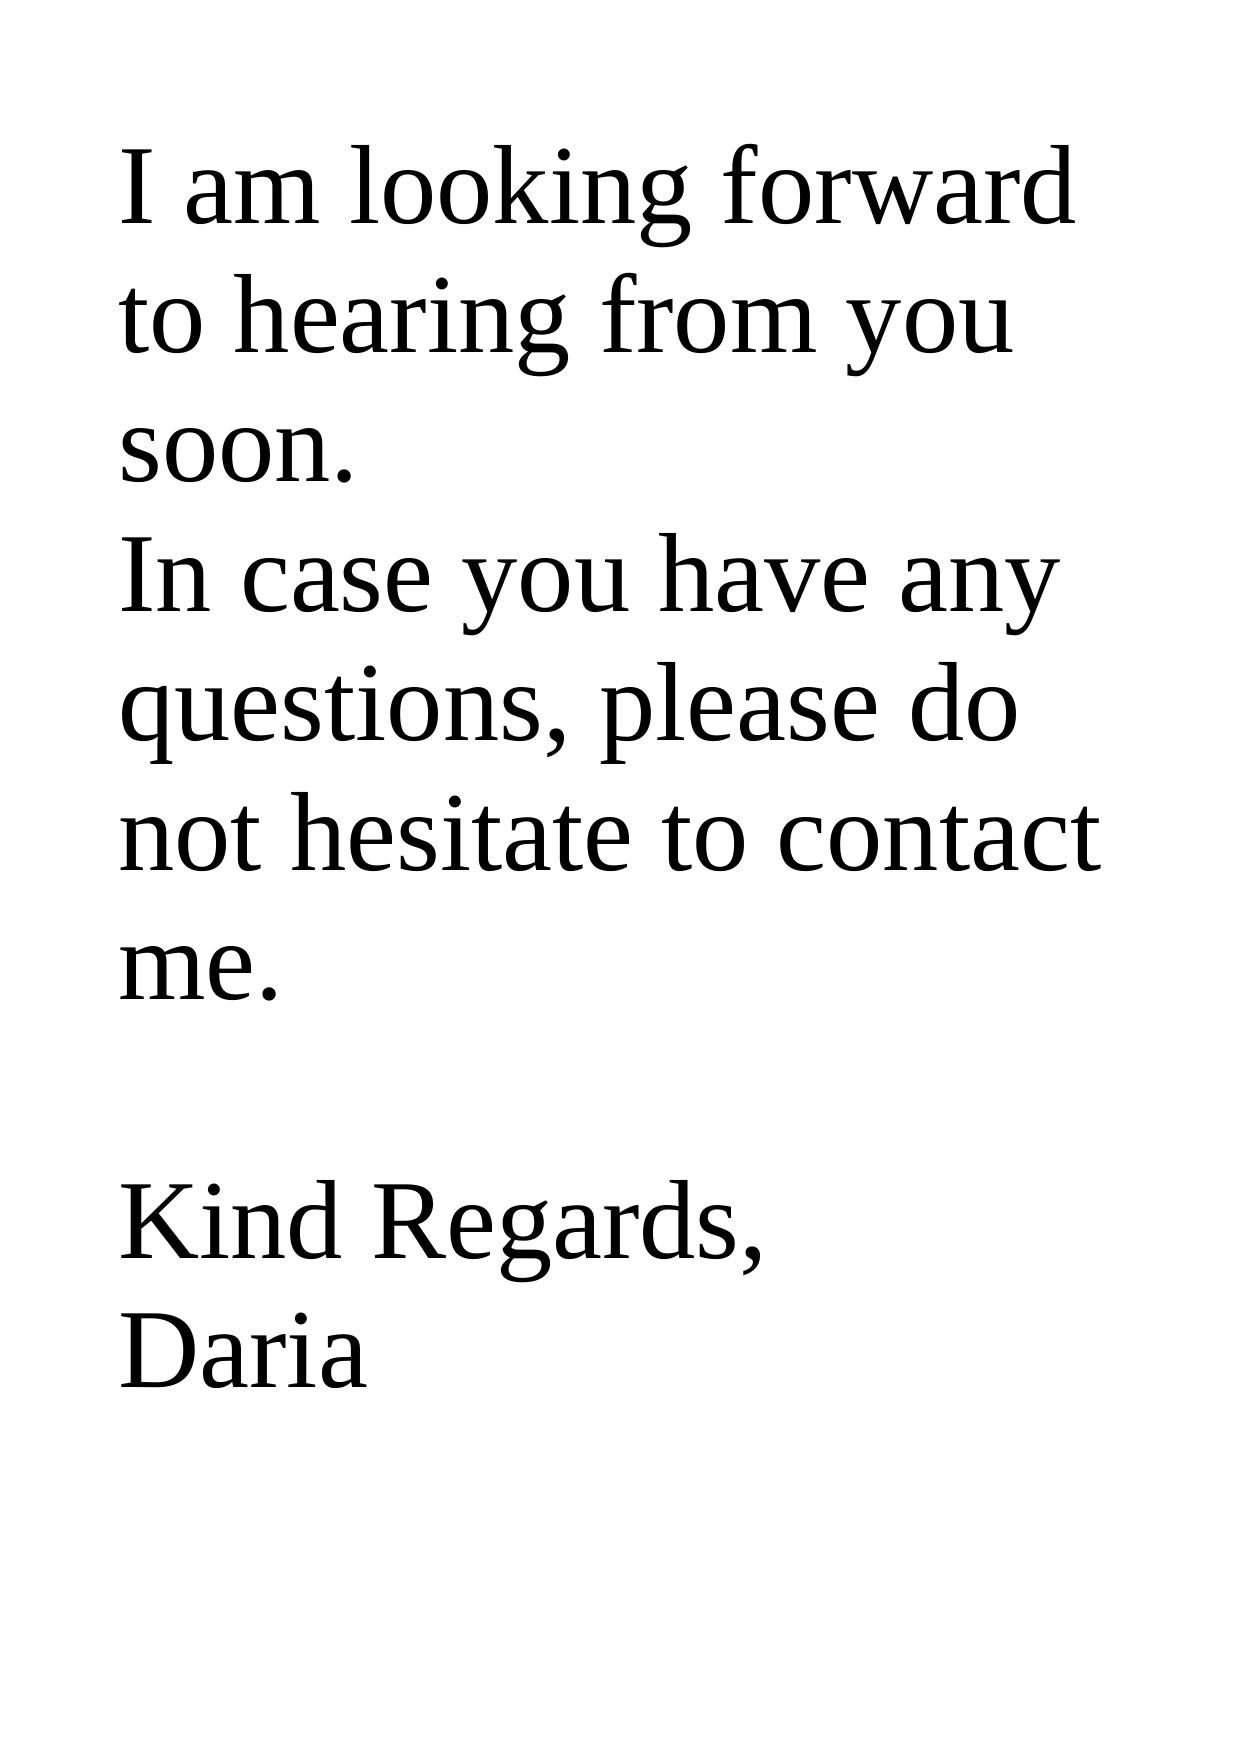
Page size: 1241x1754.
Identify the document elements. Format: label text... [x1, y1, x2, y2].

text Kind Regards, [118, 1153, 1122, 1282]
text Daria [118, 1282, 1122, 1412]
text In case you have any questions, please do not hesitate to contact me. [118, 506, 1122, 1024]
text I am looking forward to hearing from you soon. [118, 118, 1122, 506]
